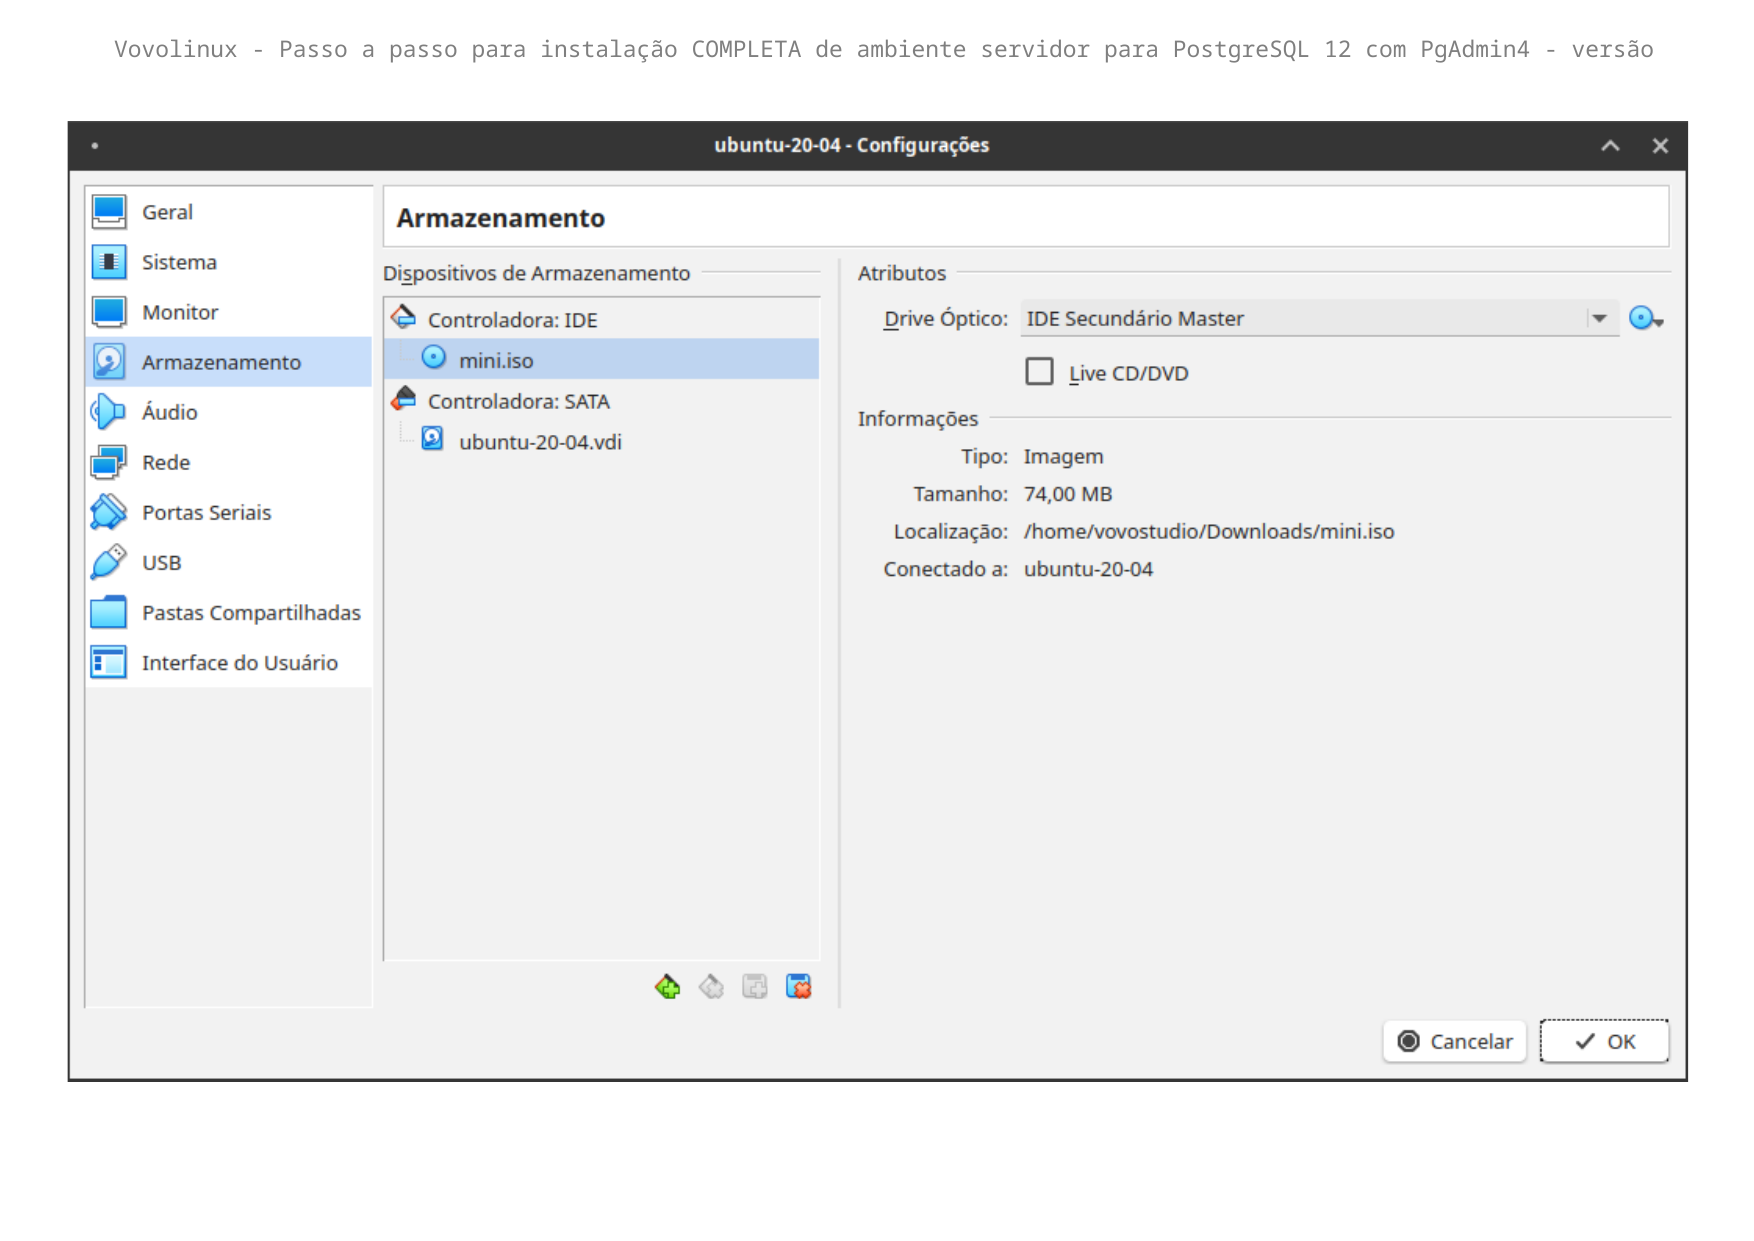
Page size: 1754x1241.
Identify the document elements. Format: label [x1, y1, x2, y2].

picture [67, 121, 1689, 1082]
